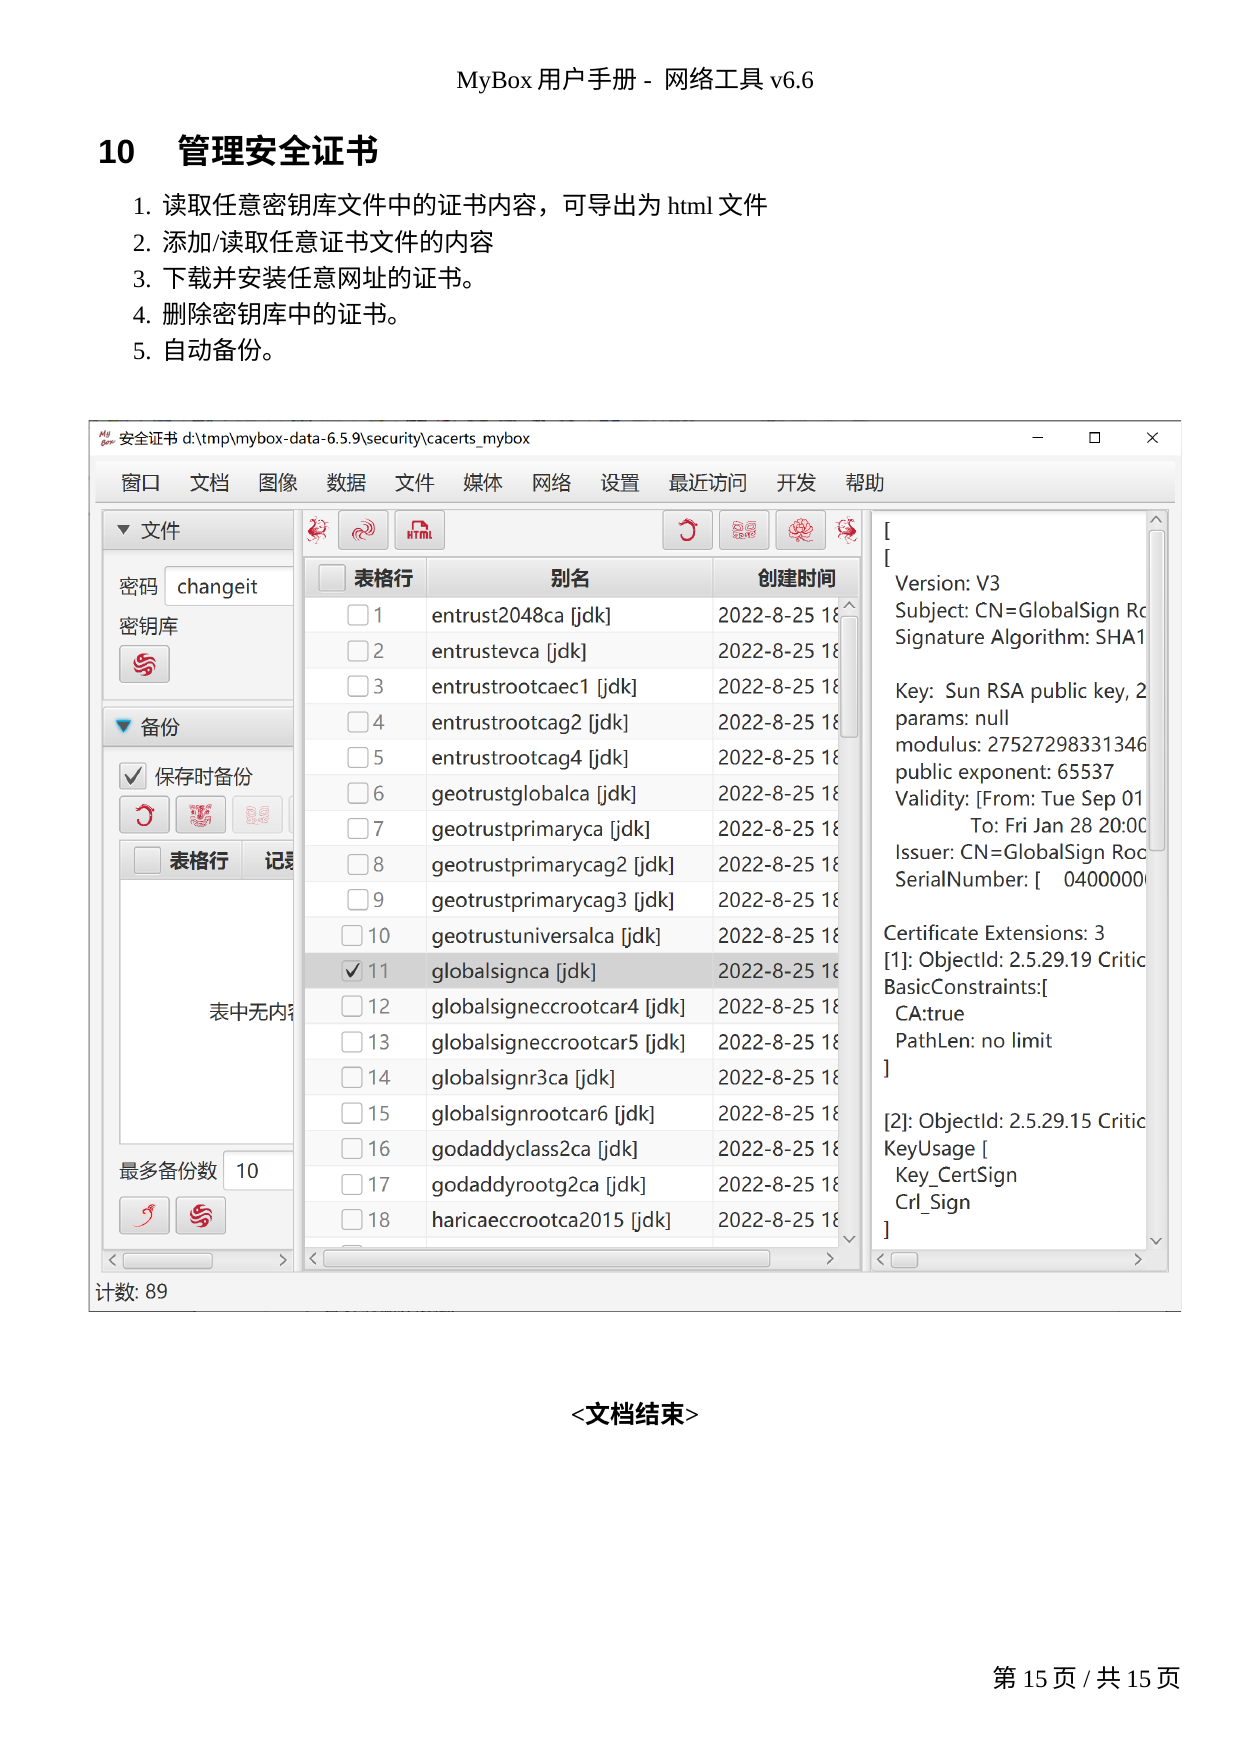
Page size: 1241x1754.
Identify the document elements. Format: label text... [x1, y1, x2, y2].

list 自动备份。 [133, 331, 1181, 367]
list 添加/读取任意证书文件的内容 [133, 222, 1181, 258]
list 删除密钥库中的证书。 [133, 294, 1181, 331]
text <文档结束> [88, 1394, 1181, 1430]
list 读取任意密钥库文件中的证书内容，可导出为html文件 [133, 186, 1181, 222]
list 下载并安装任意网址的证书。 [133, 258, 1181, 294]
subtitle 管理安全证书 [88, 125, 1181, 173]
picture [88, 420, 1182, 1312]
